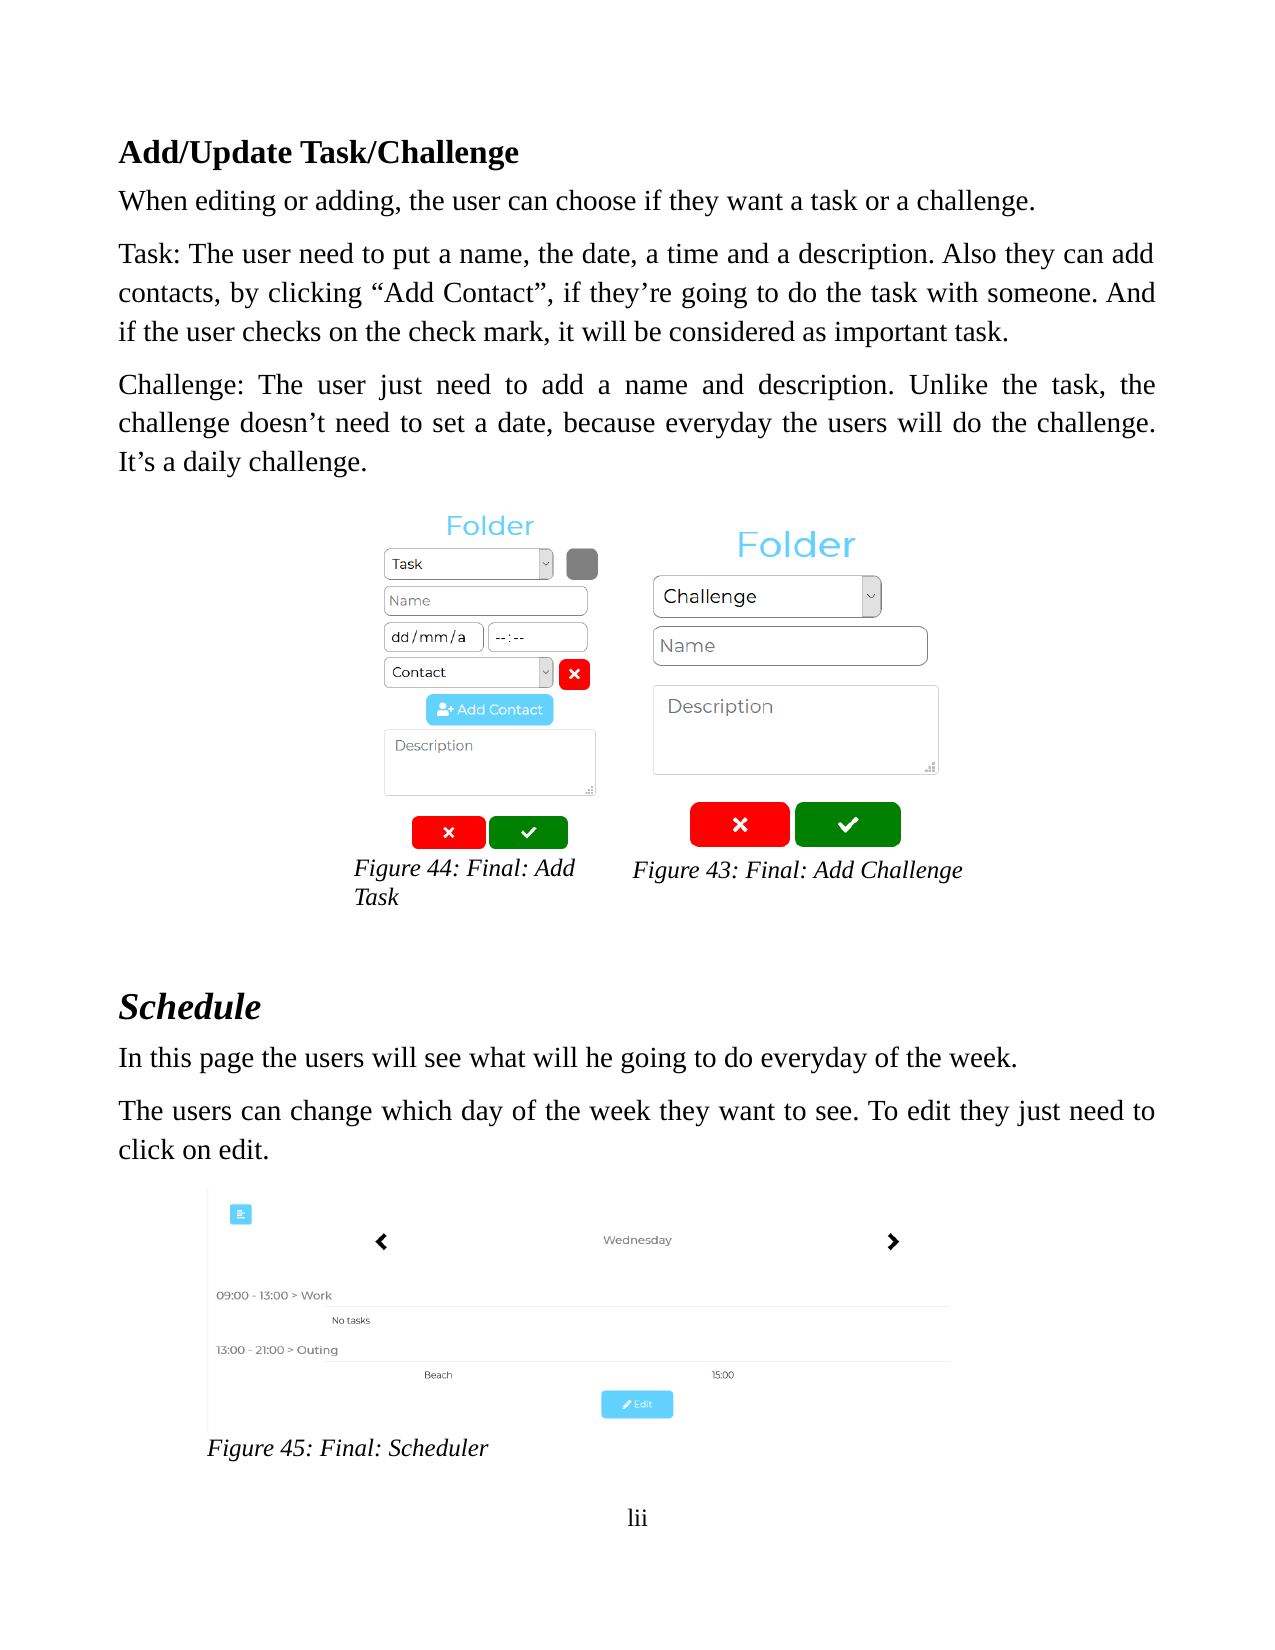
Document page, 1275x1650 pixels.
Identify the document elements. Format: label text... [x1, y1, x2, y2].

picture [632, 522, 973, 855]
subtitle Schedule [118, 984, 1157, 1028]
text [632, 510, 972, 522]
text The users can change which day of the week they want to see. To edit they just need to click on edit. [118, 1093, 1157, 1166]
picture [206, 1186, 1069, 1433]
picture [353, 507, 628, 853]
subtitle Add/Update Task/Challenge [118, 133, 1157, 171]
text Figure 44: Final: Add Task [353, 853, 627, 910]
text Challenge: The user just need to add a name and description. Unlike the task, the challenge doesn’t need to set a date, because everyday the users will do the challenge. It’s a daily challenge. [118, 367, 1157, 477]
text In this page the users will see what will he going to do everyday of the week. [118, 1040, 1157, 1074]
text [207, 1174, 1068, 1186]
text Task: The user need to put a name, the date, a time and a description. Also they can add contacts, by clicking “Add Contact”, if they’re going to do the task with someone. And if the user checks on the check mark, it will be considered as important task. [118, 237, 1157, 347]
text Figure 45: Final: Scheduler [207, 1433, 1068, 1462]
text When editing or adding, the user can choose if they want a task or a challenge. [118, 183, 1157, 217]
text Figure 43: Final: Add Challenge [632, 855, 972, 883]
